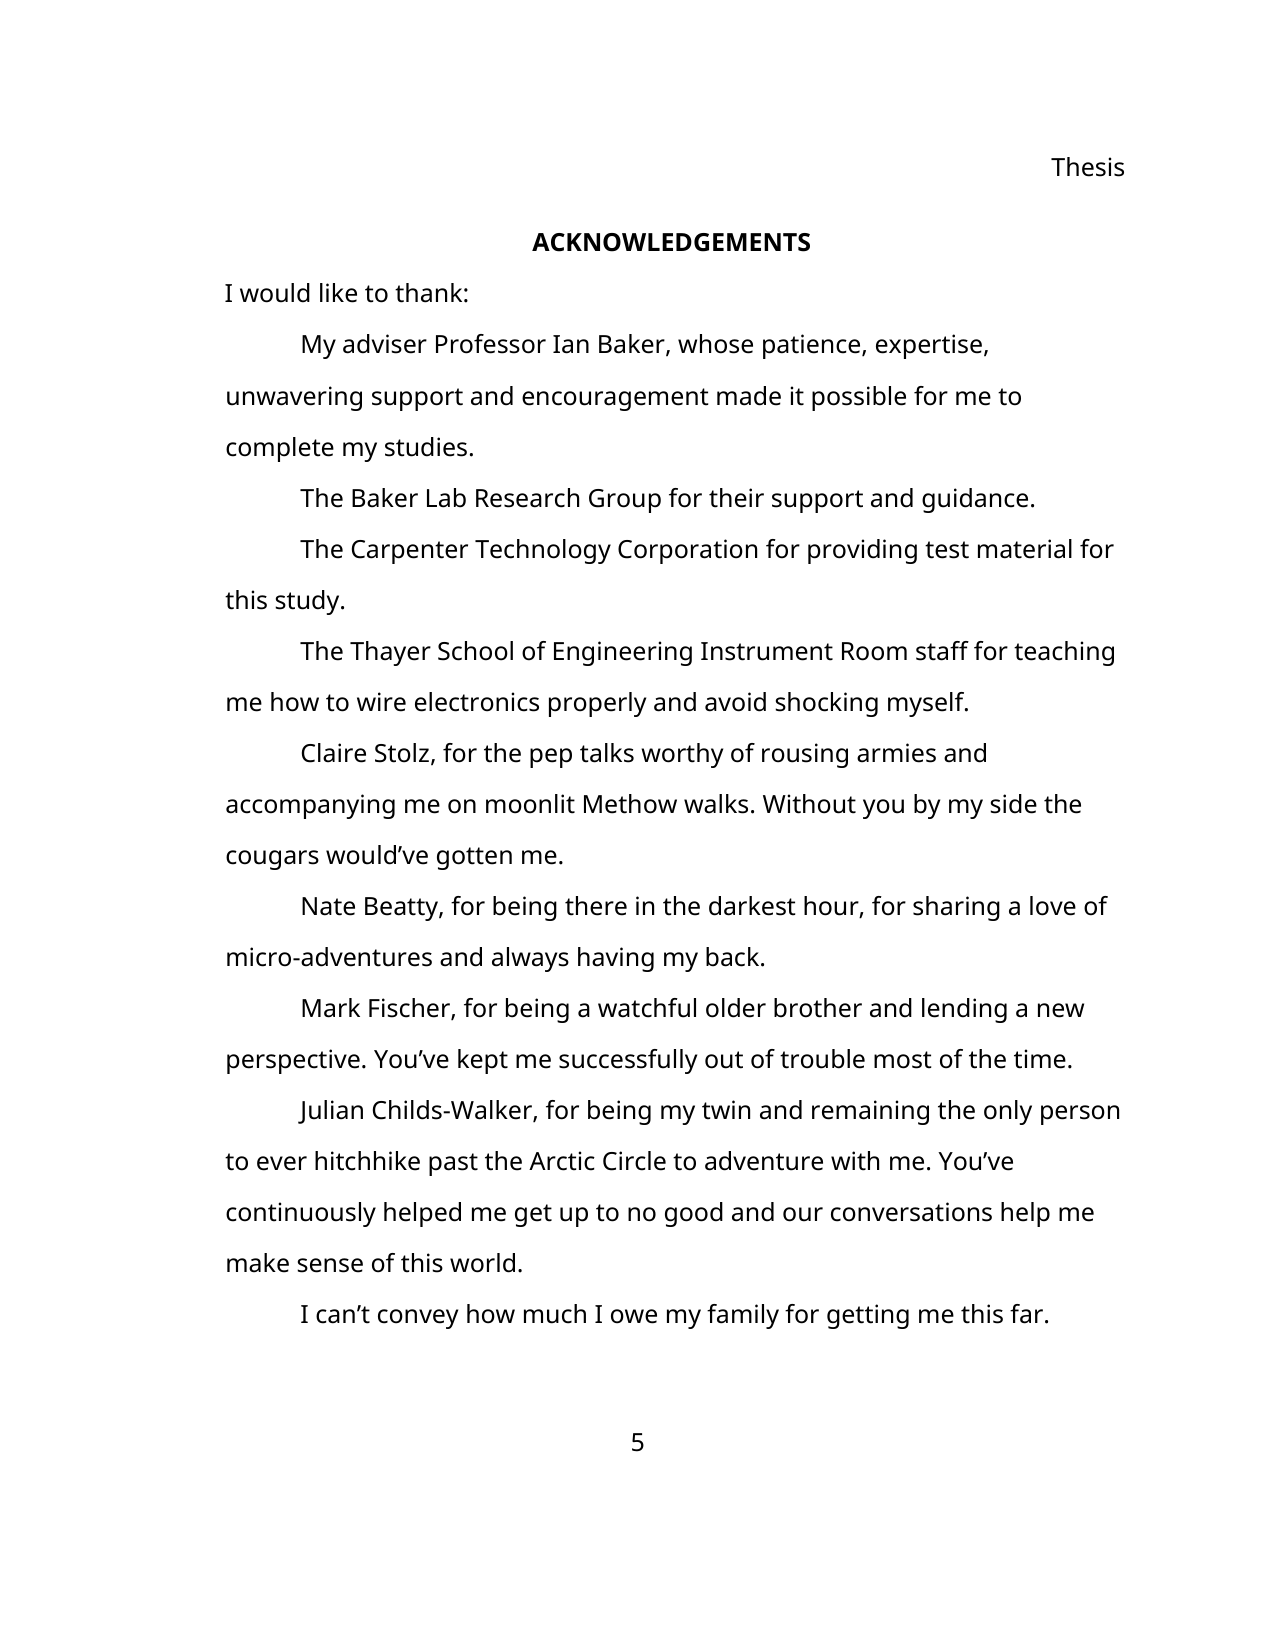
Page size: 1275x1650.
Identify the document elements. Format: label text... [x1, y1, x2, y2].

text I would like to thank: [224, 276, 1125, 310]
text I can’t convey how much I owe my family for getting me this far. [224, 1297, 1125, 1331]
text Mark Fischer, for being a watchful older brother and lending a new perspective. You’ve kept me successfully out of trouble most of the time. [224, 991, 1125, 1076]
text Nate Beatty, for being there in the darkest hour, for sharing a love of micro-adventures and always having my back. [224, 888, 1125, 974]
text The Carpenter Technology Corporation for providing test material for this study. [224, 531, 1125, 616]
text My adviser Professor Ian Baker, whose patience, expertise, unwavering support and encouragement made it possible for me to complete my studies. [224, 327, 1125, 463]
text ACKNOWLEDGEMENTS [224, 225, 1125, 259]
text Claire Stolz, for the pep talks worthy of rousing armies and accompanying me on moonlit Methow walks. Without you by my side the cougars would’ve gotten me. [224, 735, 1125, 872]
text The Baker Lab Research Group for their support and guidance. [224, 480, 1125, 514]
text The Thayer School of Engineering Instrument Room staff for teaching me how to wire electronics properly and avoid shocking myself. [224, 633, 1125, 718]
text Julian Childs-Walker, for being my twin and remaining the only person to ever hitchhike past the Arctic Circle to adventure with me. You’ve continuously helped me get up to no good and our conversations help me make sense of this world. [224, 1093, 1125, 1280]
